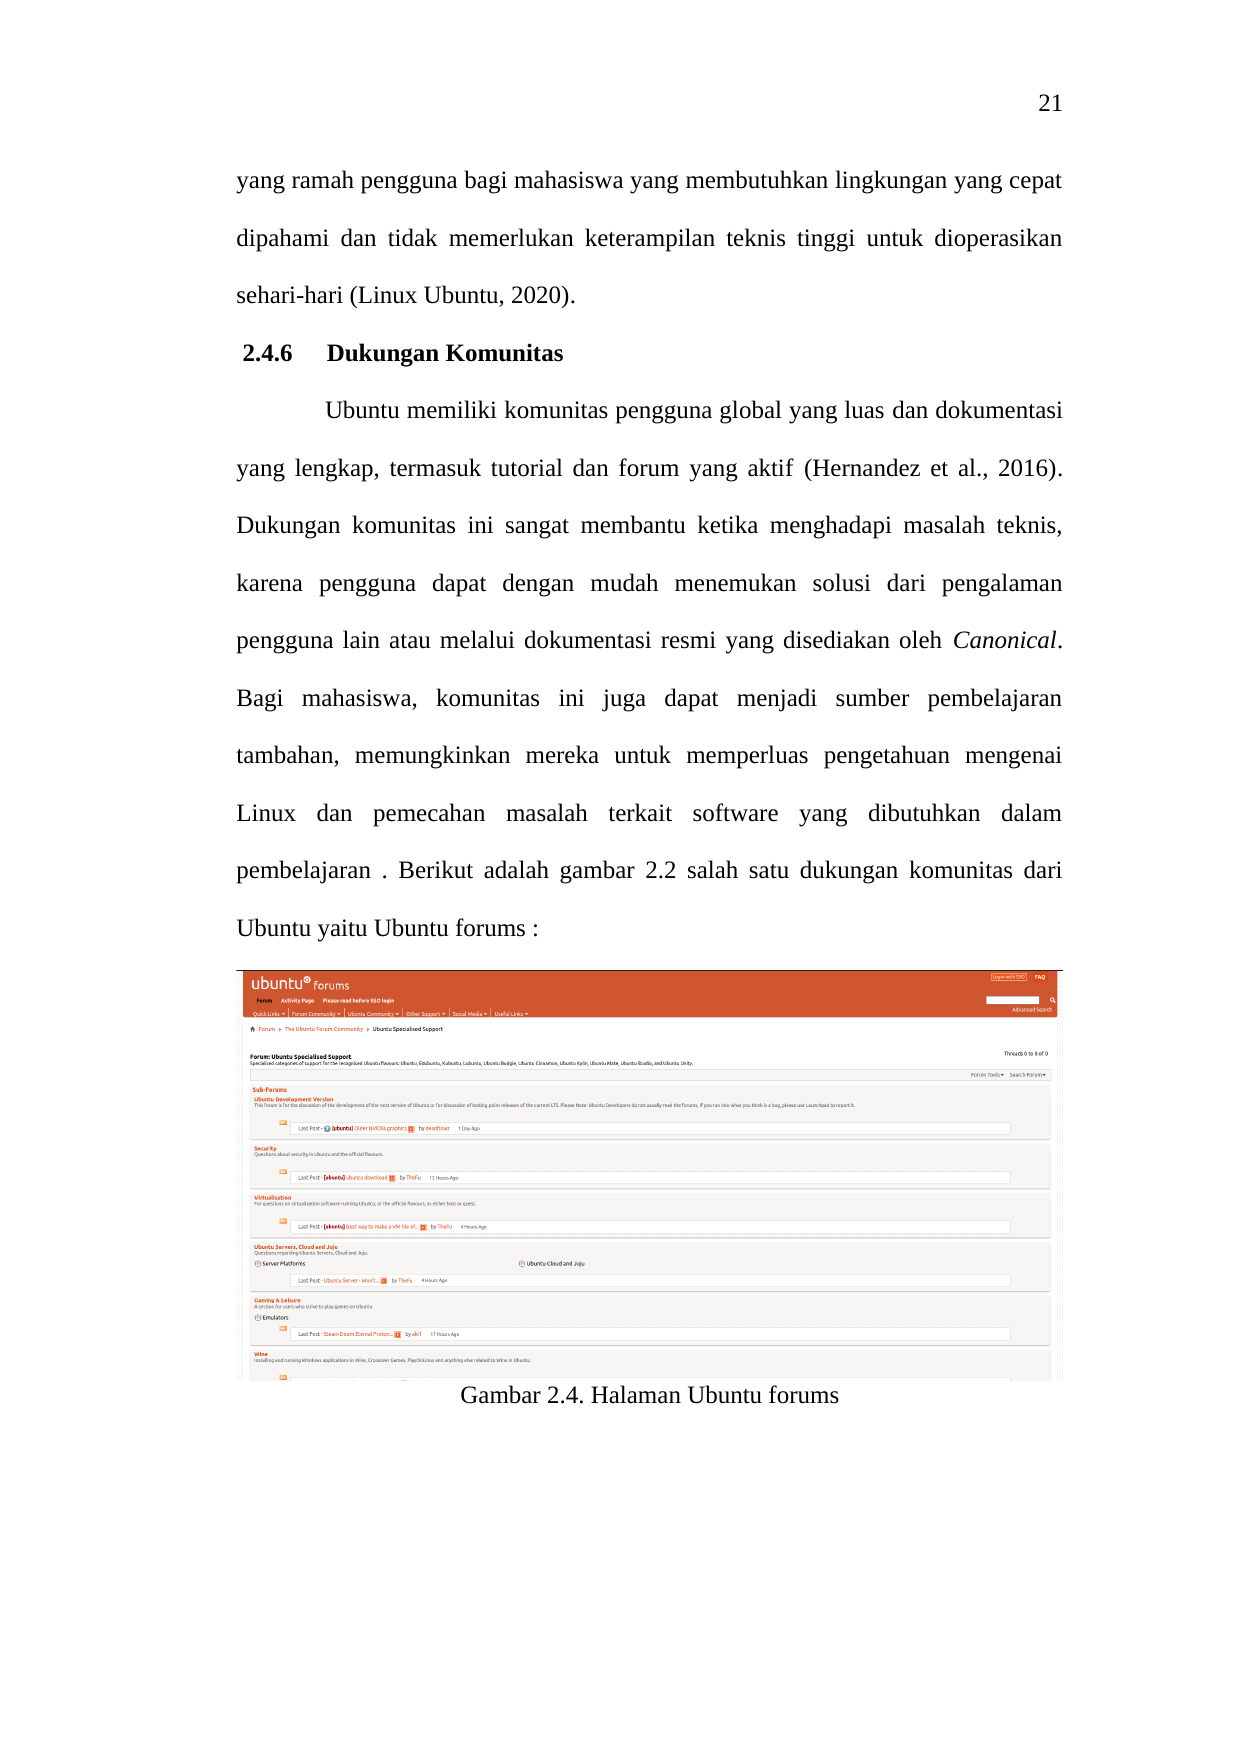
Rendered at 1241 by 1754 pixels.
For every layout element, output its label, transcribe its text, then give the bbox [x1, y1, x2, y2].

text Ubuntu memiliki komunitas pengguna global yang luas dan dokumentasi yang lengkap, termasuk tutorial dan forum yang aktif (Hernandez et al., 2016). Dukungan komunitas ini sangat membantu ketika menghadapi masalah teknis, karena pengguna dapat dengan mudah menemukan solusi dari pengalaman pengguna lain atau melalui dokumentasi resmi yang disediakan oleh Canonical. Bagi mahasiswa, komunitas ini juga dapat menjadi sumber pembelajaran tambahan, memungkinkan mereka untuk memperluas pengetahuan mengenai Linux dan pemecahan masalah terkait software yang dibutuhkan dalam pembelajaran . Berikut adalah gambar 2.2 salah satu dukungan komunitas dari Ubuntu yaitu Ubuntu forums : [236, 395, 1063, 942]
picture [236, 970, 1063, 1381]
subtitle Dukungan Komunitas [236, 338, 1063, 367]
text yang ramah pengguna bagi mahasiswa yang membutuhkan lingkungan yang cepat dipahami dan tidak memerlukan keterampilan teknis tinggi untuk dioperasikan sehari-hari (Linux Ubuntu, 2020)⁠. [236, 165, 1063, 309]
text Gambar 2.4. Halaman Ubuntu forums [236, 1381, 1063, 1409]
